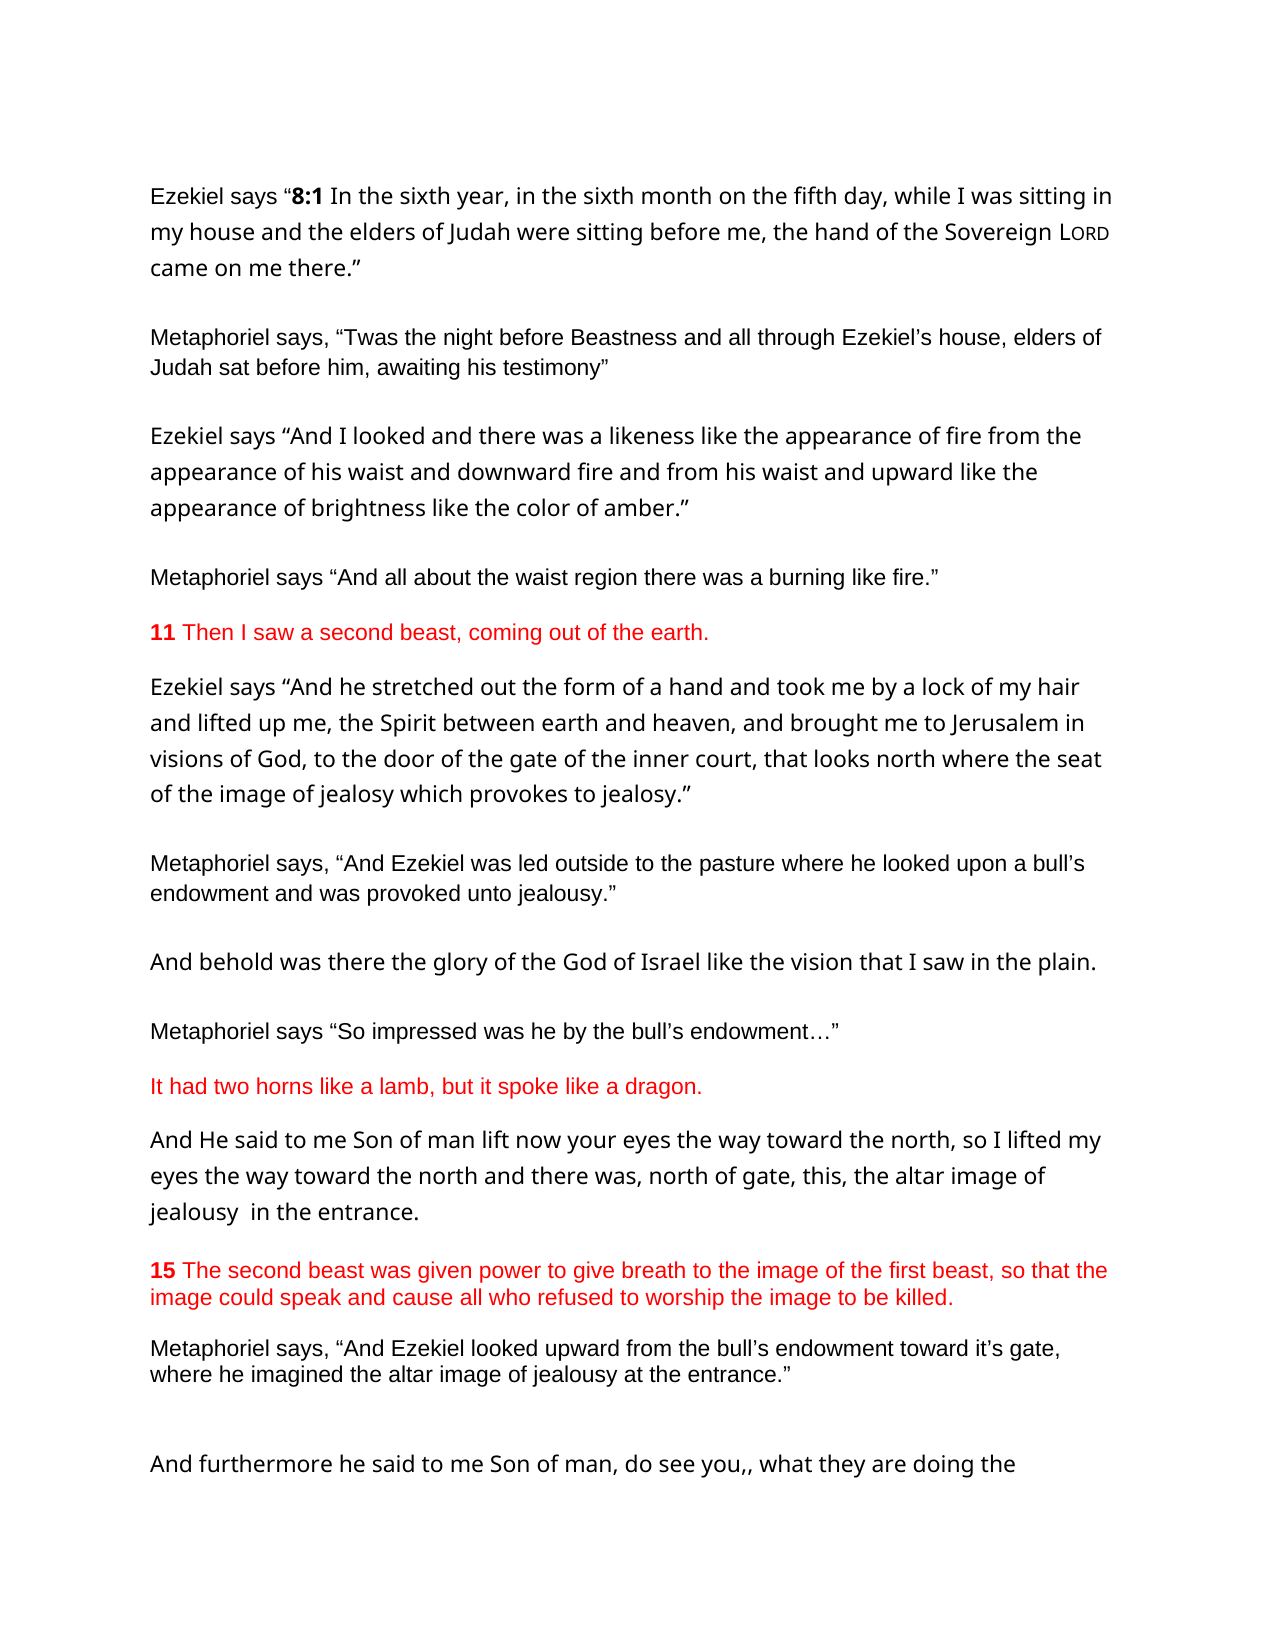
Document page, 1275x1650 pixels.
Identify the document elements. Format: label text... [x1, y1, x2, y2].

text Ezekiel says “And I looked and there was a likeness like the appearance of fire from the appearance of his waist and downward fire and from his waist and upward like the appearance of brightness like the color of amber.” [150, 420, 1125, 523]
text Metaphoriel says, “Twas the night before Beastness and all through Ezekiel’s house, elders of Judah sat before him, awaiting his testimony” [150, 324, 1125, 381]
text And He said to me Son of man lift now your eyes the way toward the north, so I lifted my eyes the way toward the north and there was, north of gate, this, the altar image of jealousy in the entrance. [150, 1124, 1125, 1227]
text And furthermore he said to me Son of man, do see you,, what they are doing the [150, 1448, 1125, 1480]
text It had two horns like a lamb, but it spoke like a dragon. [150, 1073, 1125, 1099]
text Metaphoriel says “So impressed was he by the bull’s endowment…” [150, 1018, 1125, 1044]
text Metaphoriel says “And all about the waist region there was a burning like fire.” [150, 564, 1125, 590]
text 15 The second beast was given power to give breath to the image of the first beast, so that the image could speak and cause all who refused to worship the image to be killed. [150, 1257, 1125, 1310]
text And behold was there the glory of the God of Israel like the vision that I saw in the plain. [150, 946, 1125, 977]
text Ezekiel says “8:1 In the sixth year, in the sixth month on the fifth day, while I was sitting in my house and the elders of Judah were sitting before me, the hand of the Sovereign Lord came on me there.” [150, 180, 1125, 283]
text 11 Then I saw a second beast, coming out of the earth. [150, 619, 1125, 646]
text Ezekiel says “And he stretched out the form of a hand and took me by a lock of my hair and lifted up me, the Spirit between earth and heaven, and brought me to Jerusalem in visions of God, to the door of the gate of the inner court, that looks north where the seat of the image of jealosy which provokes to jealosy.” Metaphoriel says, “And Ezekiel was led outside to the pasture where he looked upon a bull’s endowment and was provoked unto jealousy.” [150, 671, 1125, 906]
text Metaphoriel says, “And Ezekiel looked upward from the bull’s endowment toward it’s gate, where he imagined the altar image of jealousy at the entrance.” [150, 1335, 1125, 1387]
